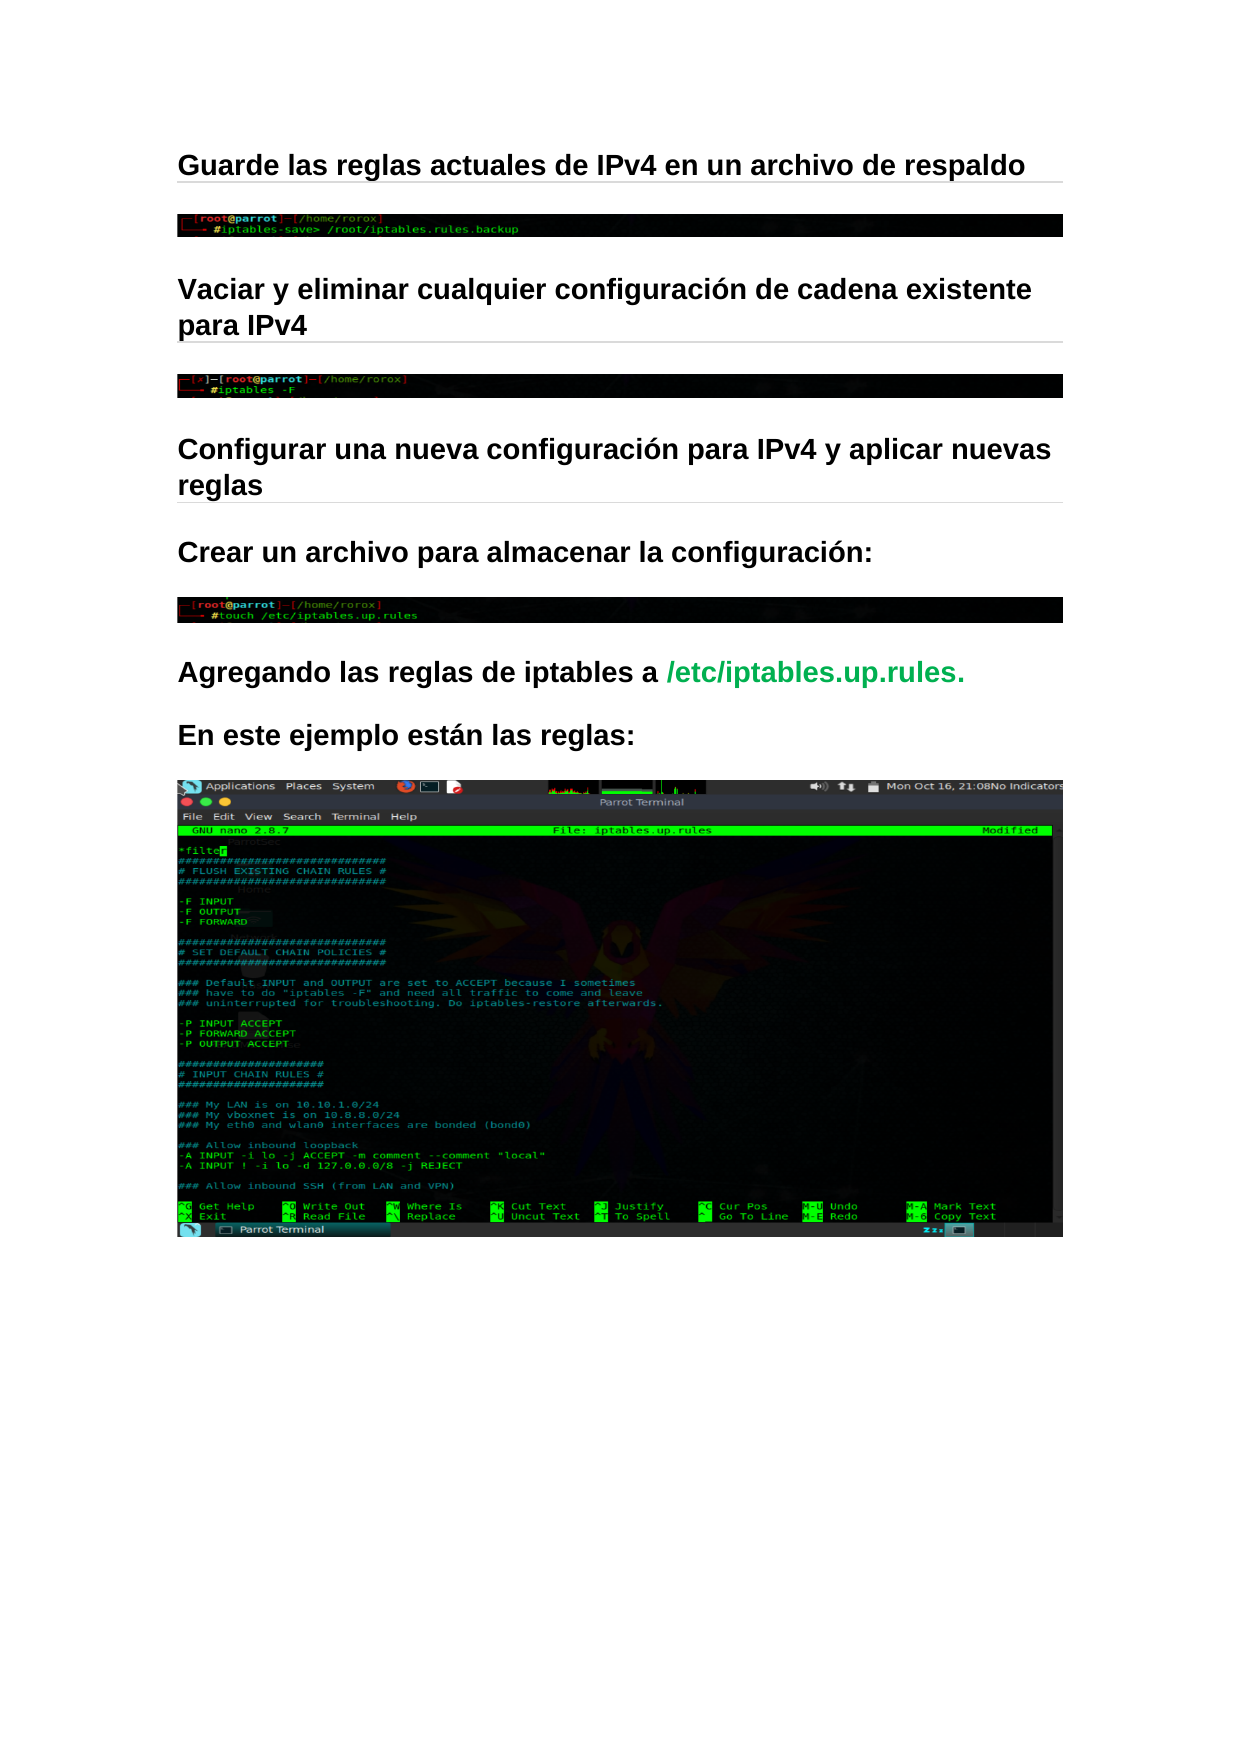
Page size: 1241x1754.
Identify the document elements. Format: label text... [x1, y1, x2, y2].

subtitle Vaciar y eliminar cualquier configuración de cadena existente para IPv4 [177, 272, 1063, 341]
text Agregando las reglas de iptables a /etc/iptables.up.rules. [177, 655, 1063, 688]
picture [177, 597, 1063, 623]
subtitle Guarde las reglas actuales de IPv4 en un archivo de respaldo [177, 148, 1063, 181]
subtitle Configurar una nueva configuración para IPv4 y aplicar nuevas reglas [177, 432, 1063, 502]
picture [177, 374, 1063, 398]
picture [177, 780, 1063, 1237]
text En este ejemplo están las reglas: [177, 717, 1063, 751]
text Crear un archivo para almacenar la configuración: [177, 535, 1063, 568]
picture [177, 214, 1063, 237]
